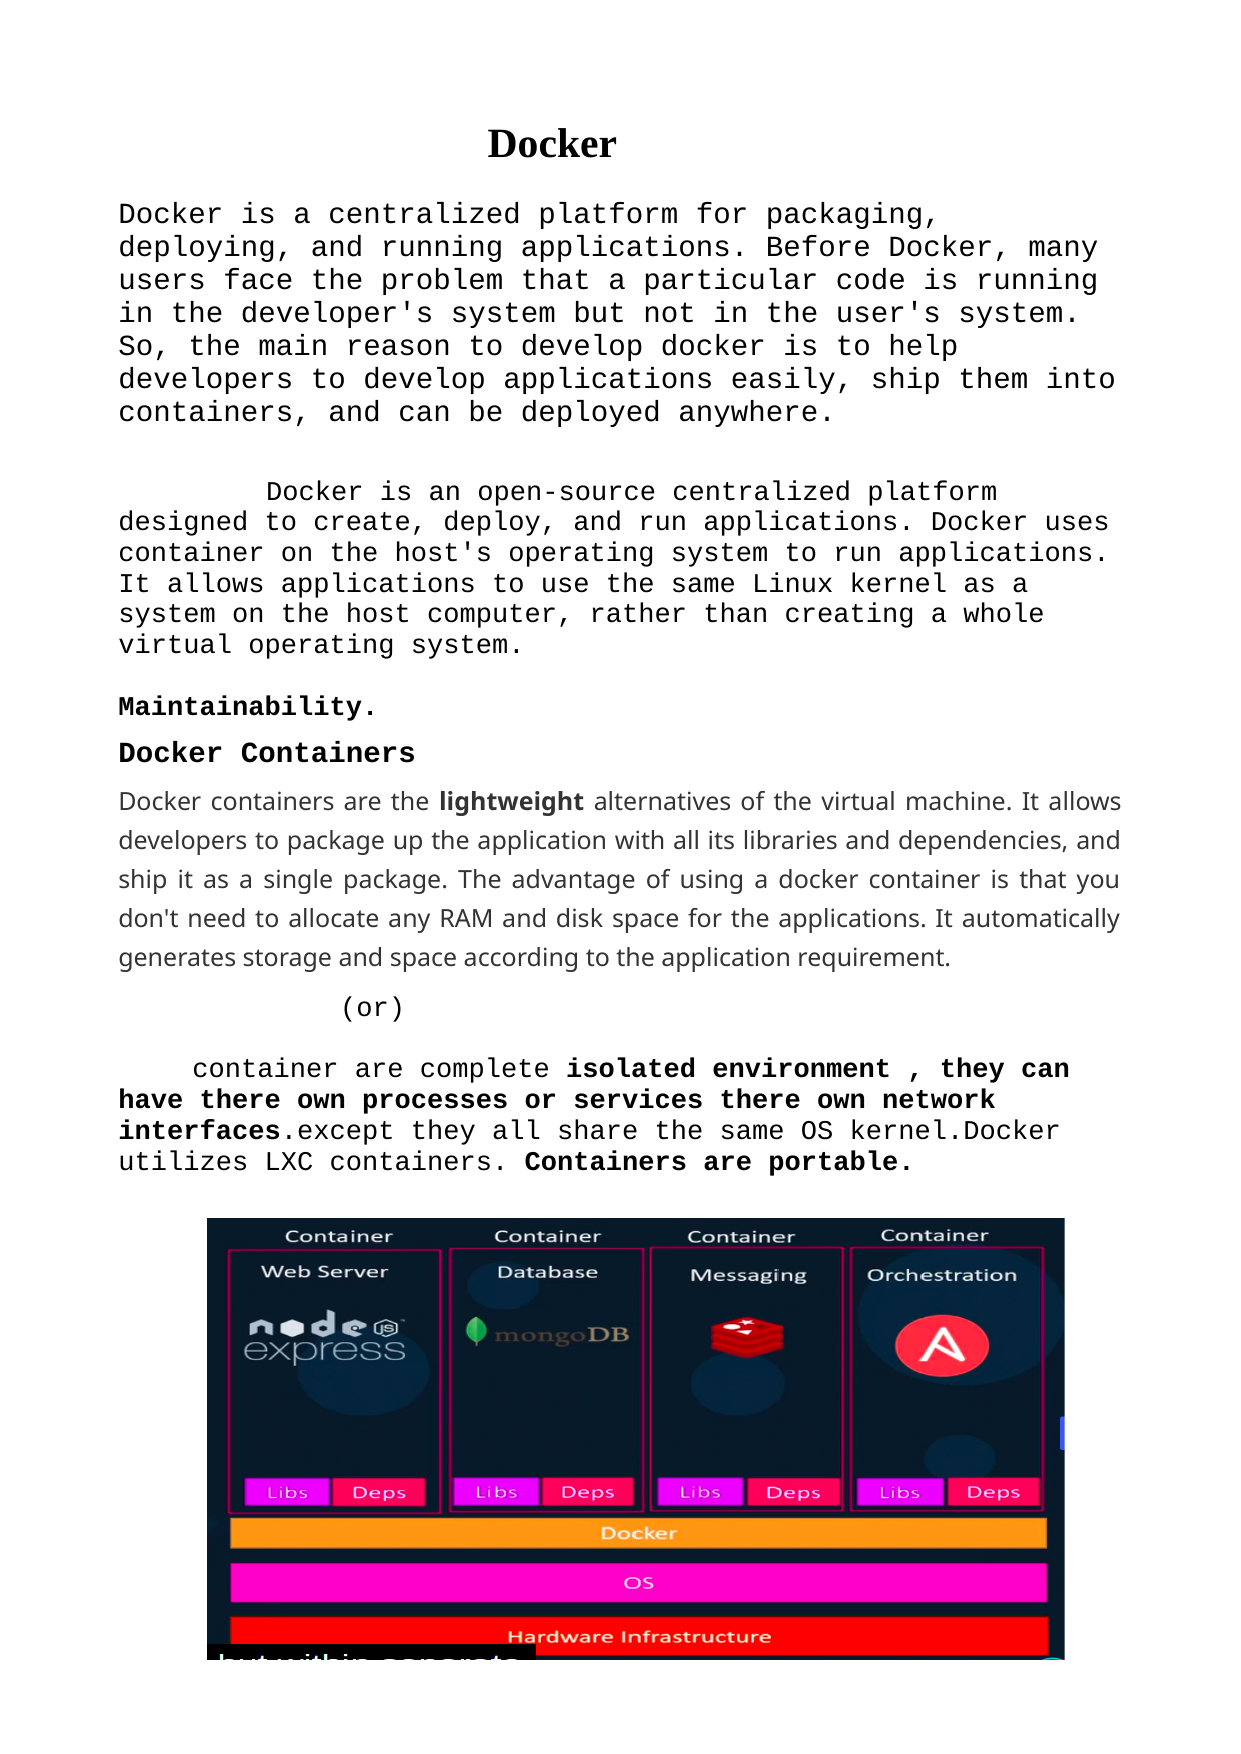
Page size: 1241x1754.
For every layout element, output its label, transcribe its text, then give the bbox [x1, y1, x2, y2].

text (or) [118, 994, 1122, 1024]
text Docker is an open-source centralized platform designed to create, deploy, and run applications. Docker uses container on the host's operating system to run applications. It allows applications to use the same Linux kernel as a system on the host computer, rather than creating a whole virtual operating system. [118, 477, 1122, 662]
text Maintainability. [118, 692, 1122, 723]
text container are complete isolated environment , they can have there own processes or services there own network interfaces.except they all share the same OS kernel.Docker utilizes LXC containers. Containers are portable. [118, 1055, 1122, 1178]
subtitle Docker Containers [118, 738, 1122, 771]
text Docker containers are the lightweight alternatives of the virtual machine. It allows developers to package up the application with all its libraries and dependencies, and ship it as a single package. The advantage of using a docker container is that you don't need to allocate any RAM and disk space for the applications. It automatically generates storage and space according to the application requirement. [118, 783, 1122, 974]
picture [207, 1218, 1065, 1660]
text Docker [118, 118, 1122, 166]
text Docker is a centralized platform for packaging, deploying, and running applications. Before Docker, many users face the problem that a particular code is running in the developer's system but not in the user's system. So, the main reason to develop docker is to help developers to develop applications easily, ship them into containers, and can be deployed anywhere. [118, 199, 1122, 430]
